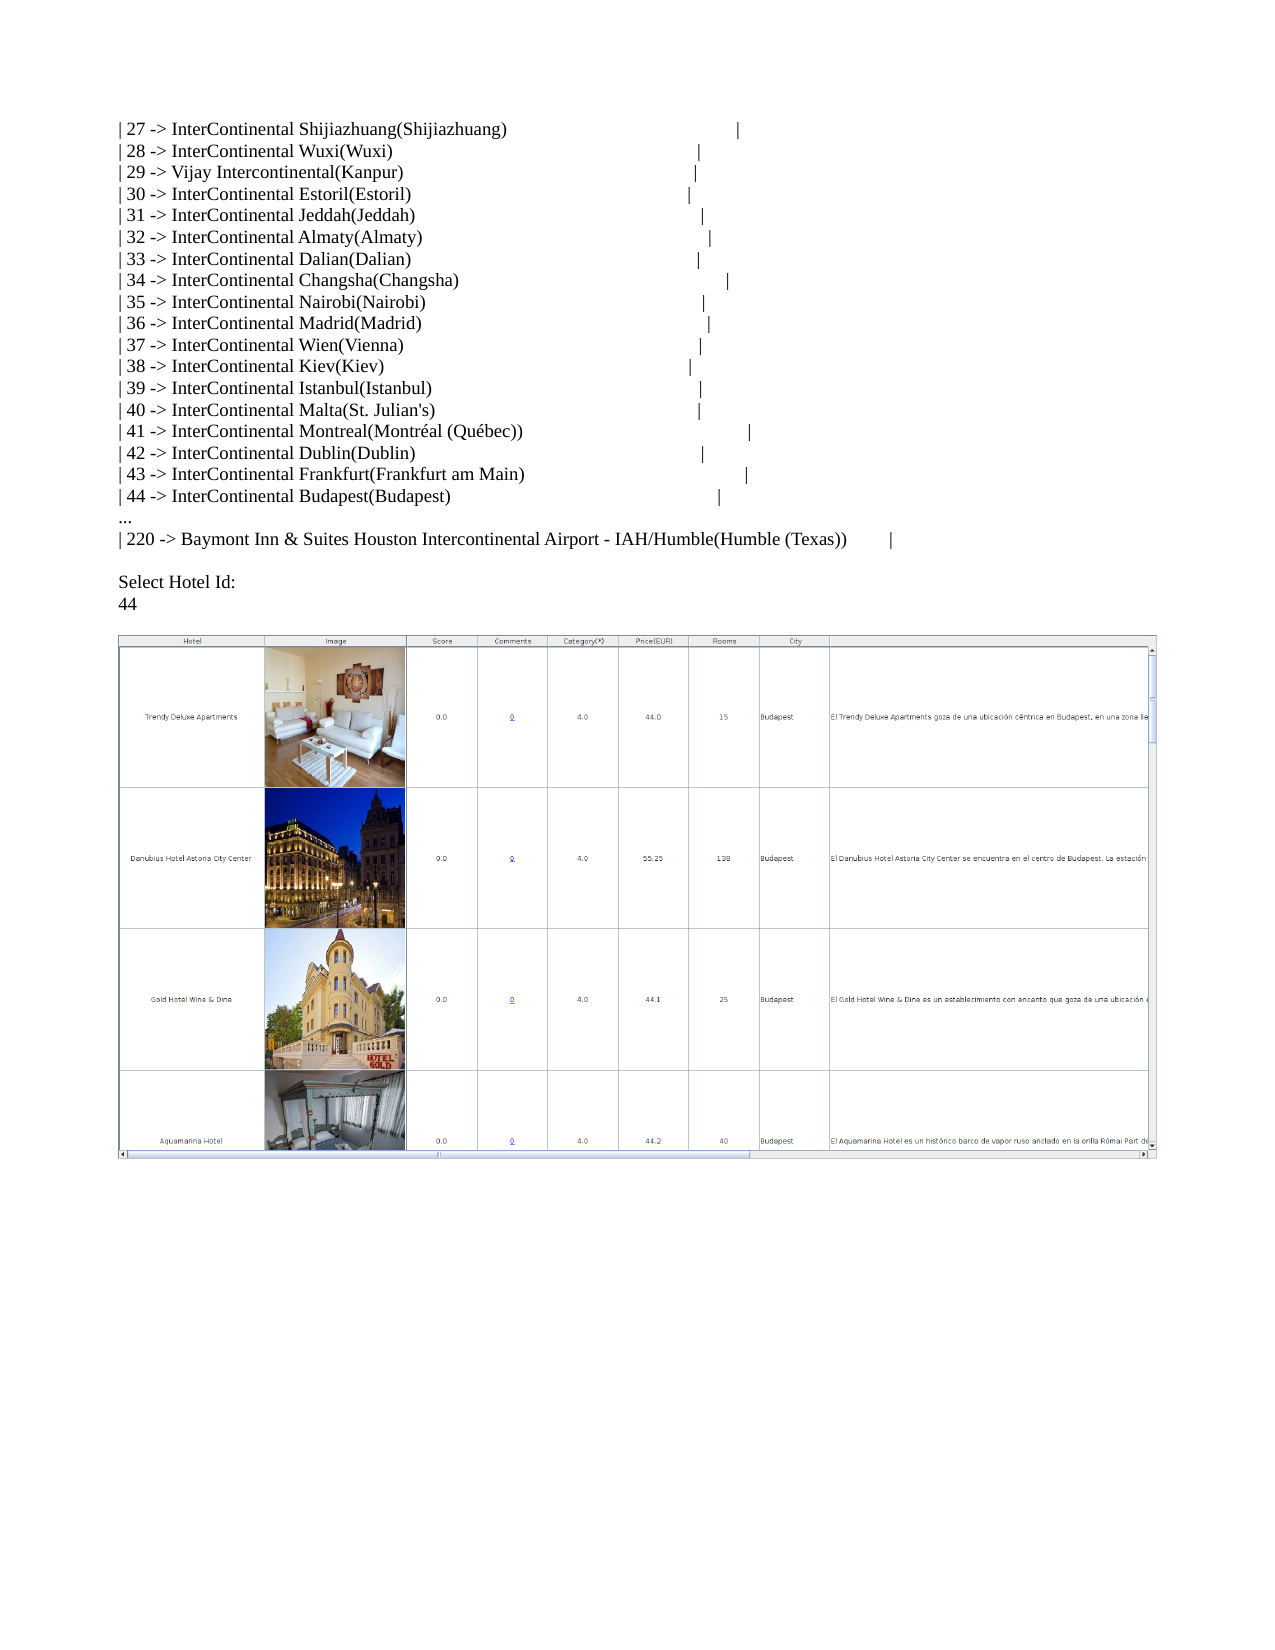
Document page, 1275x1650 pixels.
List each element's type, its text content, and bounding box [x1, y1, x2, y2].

text | 37 -> InterContinental Wien(Vienna) | [118, 334, 1157, 355]
text | 27 -> InterContinental Shijiazhuang(Shijiazhuang) | [118, 118, 1157, 140]
text ... [118, 506, 1157, 528]
text | 35 -> InterContinental Nairobi(Nairobi) | [118, 291, 1157, 312]
text | 28 -> InterContinental Wuxi(Wuxi) | [118, 140, 1157, 161]
text 44 [118, 592, 1157, 614]
text | 38 -> InterContinental Kiev(Kiev) | [118, 355, 1157, 377]
text | 29 -> Vijay Intercontinental(Kanpur) | [118, 161, 1157, 183]
text | 32 -> InterContinental Almaty(Almaty) | [118, 226, 1157, 247]
text Select Hotel Id: [118, 571, 1157, 592]
picture [118, 635, 1157, 1159]
text | 220 -> Baymont Inn & Suites Houston Intercontinental Airport - IAH/Humble(Humble (Texas)) | [118, 528, 1157, 549]
text | 40 -> InterContinental Malta(St. Julian's) | [118, 398, 1157, 420]
text | 36 -> InterContinental Madrid(Madrid) | [118, 312, 1157, 334]
text | 42 -> InterContinental Dublin(Dublin) | [118, 442, 1157, 463]
text | 33 -> InterContinental Dalian(Dalian) | [118, 247, 1157, 269]
text | 30 -> InterContinental Estoril(Estoril) | [118, 183, 1157, 204]
text | 31 -> InterContinental Jeddah(Jeddah) | [118, 204, 1157, 226]
text | 34 -> InterContinental Changsha(Changsha) | [118, 269, 1157, 291]
text | 39 -> InterContinental Istanbul(Istanbul) | [118, 377, 1157, 398]
text | 43 -> InterContinental Frankfurt(Frankfurt am Main) | [118, 463, 1157, 485]
text | 41 -> InterContinental Montreal(Montréal (Québec)) | [118, 420, 1157, 442]
text | 44 -> InterContinental Budapest(Budapest) | [118, 485, 1157, 506]
